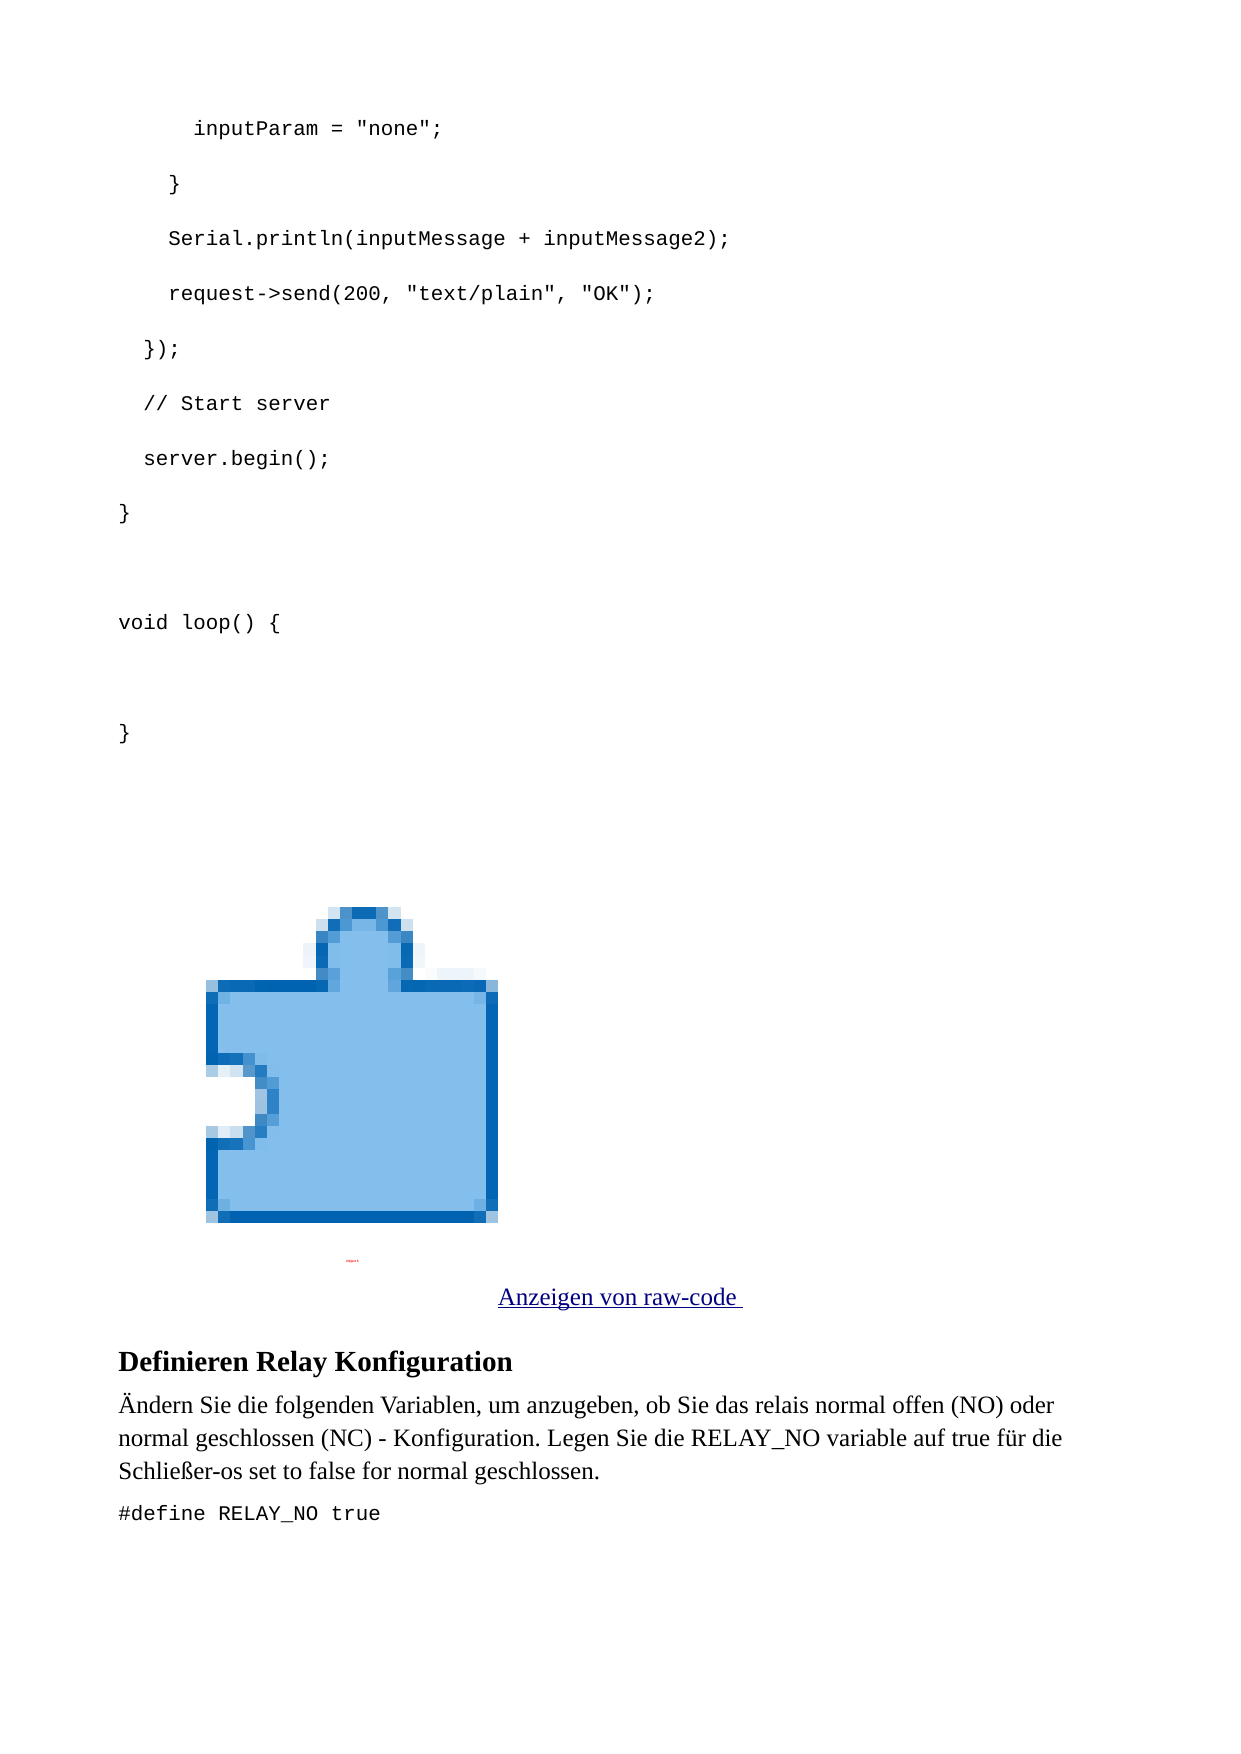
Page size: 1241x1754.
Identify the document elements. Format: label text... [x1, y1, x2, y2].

text } [118, 502, 1122, 526]
text Serial.println(inputMessage + inputMessage2); [118, 228, 1122, 252]
text } [118, 722, 1122, 746]
text server.begin(); [118, 447, 1122, 471]
text } [118, 173, 1122, 197]
text }); [118, 338, 1122, 361]
text inputParam = "none"; [118, 118, 1122, 142]
subtitle Definieren Relay Konfiguration [118, 1344, 1122, 1377]
text Ändern Sie die folgenden Variablen, um anzugeben, ob Sie das relais normal offen (NO) oder normal geschlossen (NC) - Konfiguration. Legen Sie die RELAY_NO variable auf true für die Schließer-os set to false for normal geschlossen. [118, 1390, 1122, 1484]
text request->send(200, "text/plain", "OK"); [118, 283, 1122, 306]
text // Start server [118, 393, 1122, 416]
text void loop() { [118, 612, 1122, 636]
text Anzeigen von raw-code [118, 1282, 1122, 1310]
text #define RELAY_NO true [118, 1503, 1122, 1527]
